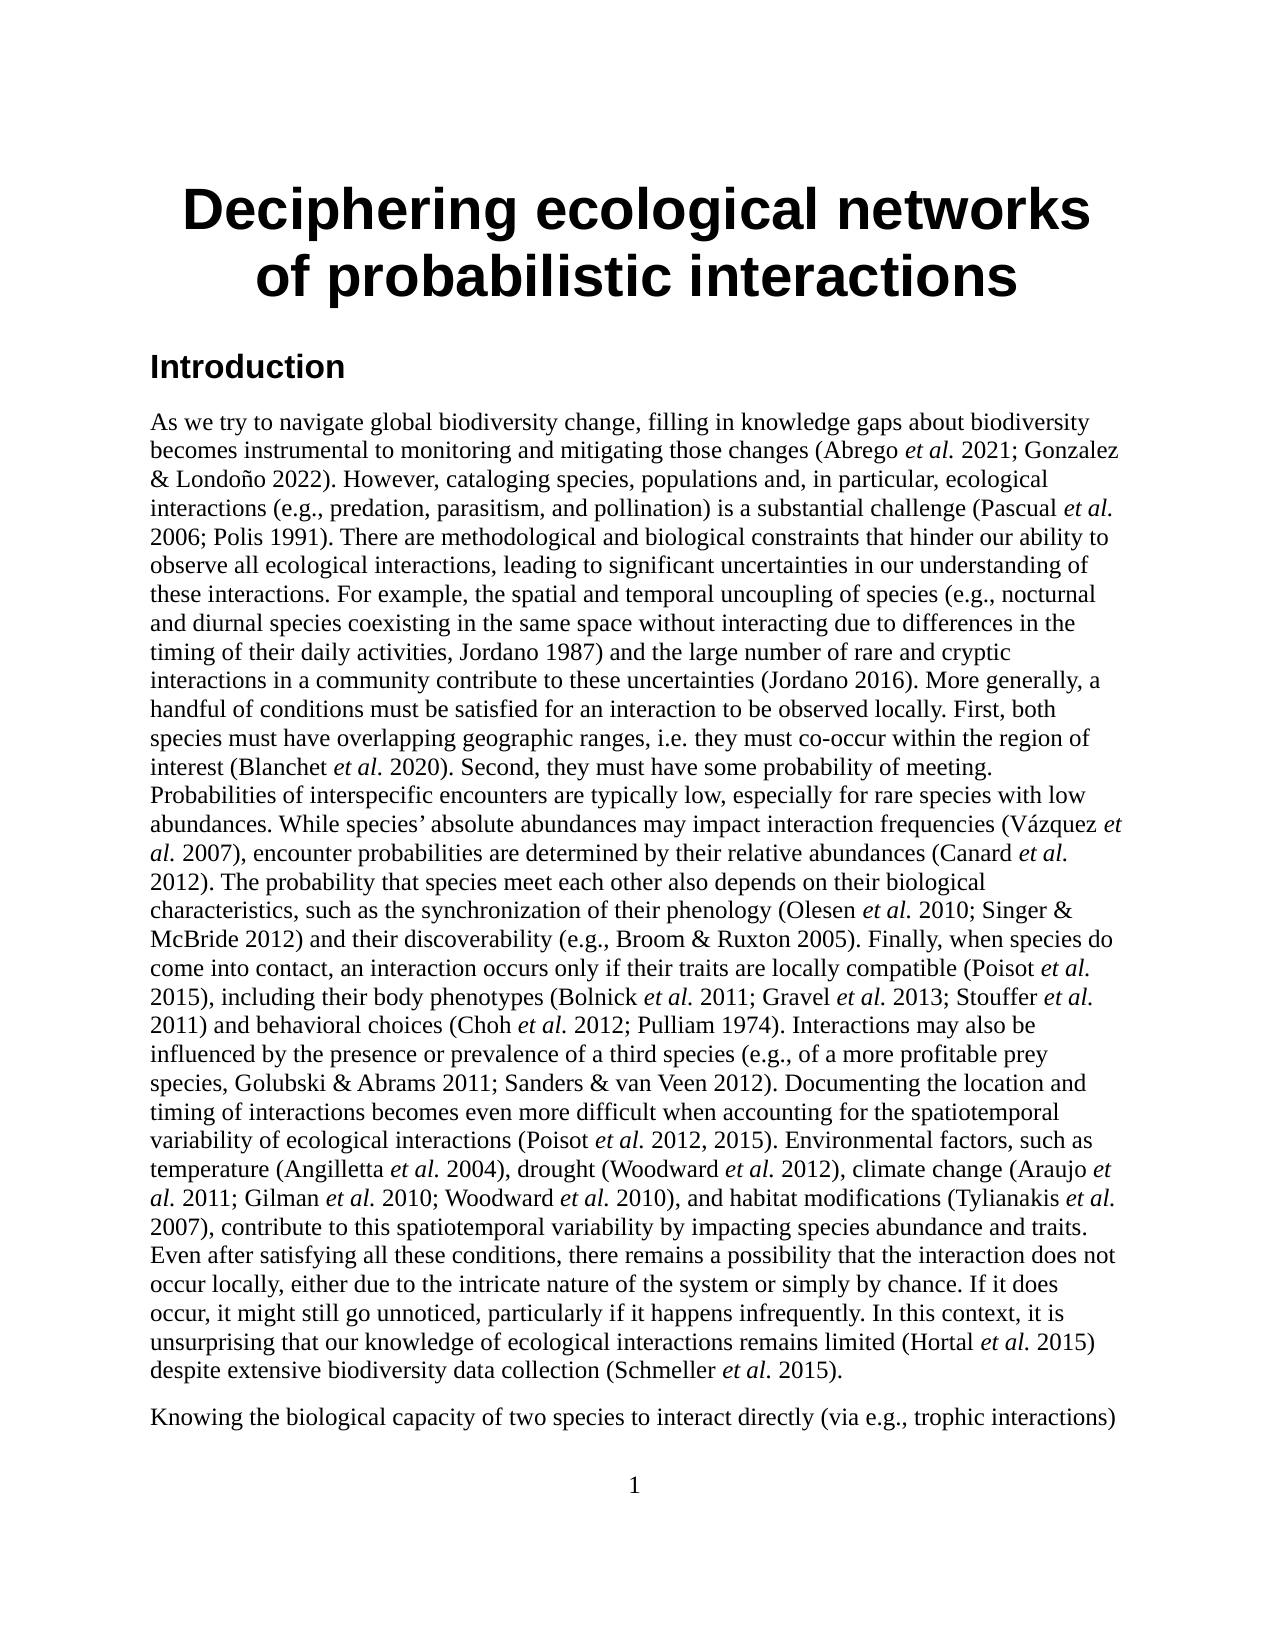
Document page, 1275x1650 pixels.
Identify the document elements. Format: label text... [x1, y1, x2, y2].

text Knowing the biological capacity of two species to interact directly (via e.g., trophic interactions) [150, 1402, 1125, 1431]
subtitle Introduction [150, 347, 1125, 385]
text As we try to navigate global biodiversity change, filling in knowledge gaps about biodiversity becomes instrumental to monitoring and mitigating those changes (Abrego et al. 2021; Gonzalez & Londoño 2022). However, cataloging species, populations and, in particular, ecological interactions (e.g., predation, parasitism, and pollination) is a substantial challenge (Pascual et al. 2006; Polis 1991). There are methodological and biological constraints that hinder our ability to observe all ecological interactions, leading to significant uncertainties in our understanding of these interactions. For example, the spatial and temporal uncoupling of species (e.g., nocturnal and diurnal species coexisting in the same space without interacting due to differences in the timing of their daily activities, Jordano 1987) and the large number of rare and cryptic interactions in a community contribute to these uncertainties (Jordano 2016). More generally, a handful of conditions must be satisfied for an interaction to be observed locally. First, both species must have overlapping geographic ranges, i.e. they must co-occur within the region of interest (Blanchet et al. 2020). Second, they must have some probability of meeting. Probabilities of interspecific encounters are typically low, especially for rare species with low abundances. While species’ absolute abundances may impact interaction frequencies (Vázquez et al. 2007), encounter probabilities are determined by their relative abundances (Canard et al. 2012). The probability that species meet each other also depends on their biological characteristics, such as the synchronization of their phenology (Olesen et al. 2010; Singer & McBride 2012) and their discoverability (e.g., Broom & Ruxton 2005). Finally, when species do come into contact, an interaction occurs only if their traits are locally compatible (Poisot et al. 2015), including their body phenotypes (Bolnick et al. 2011; Gravel et al. 2013; Stouffer et al. 2011) and behavioral choices (Choh et al. 2012; Pulliam 1974). Interactions may also be influenced by the presence or prevalence of a third species (e.g., of a more profitable prey species, Golubski & Abrams 2011; Sanders & van Veen 2012). Documenting the location and timing of interactions becomes even more difficult when accounting for the spatiotemporal variability of ecological interactions (Poisot et al. 2012, 2015). Environmental factors, such as temperature (Angilletta et al. 2004), drought (Woodward et al. 2012), climate change (Araujo et al. 2011; Gilman et al. 2010; Woodward et al. 2010), and habitat modifications (Tylianakis et al. 2007), contribute to this spatiotemporal variability by impacting species abundance and traits. Even after satisfying all these conditions, there remains a possibility that the interaction does not occur locally, either due to the intricate nature of the system or simply by chance. If it does occur, it might still go unnoticed, particularly if it happens infrequently. In this context, it is unsurprising that our knowledge of ecological interactions remains limited (Hortal et al. 2015) despite extensive biodiversity data collection (Schmeller et al. 2015). [150, 407, 1125, 1384]
title Deciphering ecological networks of probabilistic interactions [150, 175, 1125, 309]
